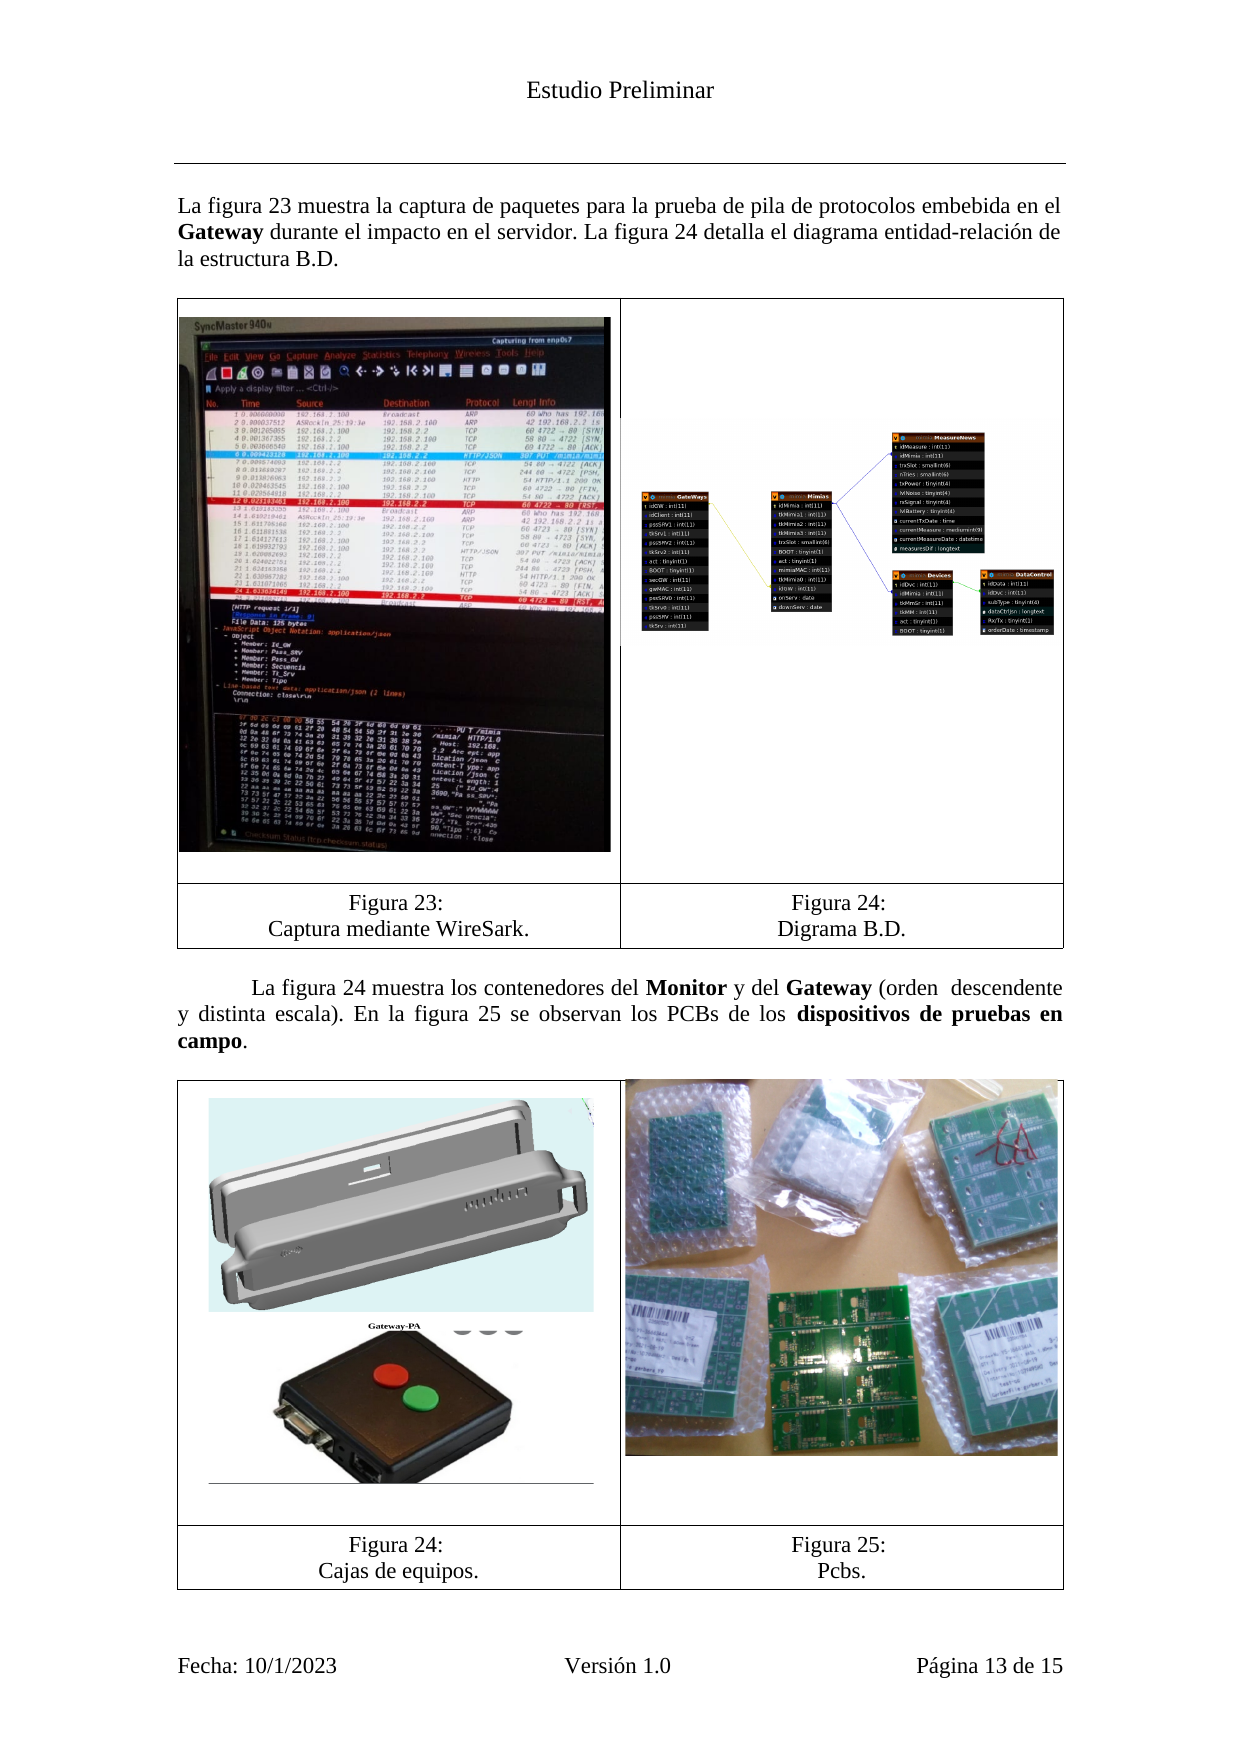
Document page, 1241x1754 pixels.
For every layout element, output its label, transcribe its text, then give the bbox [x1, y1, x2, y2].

text La figura 23 muestra la captura de paquetes para la prueba de pila de protocolos embebida en el Gateway durante el impacto en el servidor. La figura 24 detalla el diagrama entidad-relación de la estructura B.D. [177, 192, 1063, 271]
table_header [178, 299, 620, 883]
table_cell Figura 25: Pcbs. [621, 1526, 1063, 1589]
table_cell Figura 24: Digrama B.D. [621, 884, 1063, 948]
picture [625, 1079, 1058, 1456]
table_header [621, 299, 1063, 883]
table_header [178, 1081, 620, 1525]
text La figura 24 muestra los contenedores del Monitor y del Gateway (orden descendente y distinta escala). En la figura 25 se observan los PCBs de los dispositivos de pruebas en campo. [177, 974, 1063, 1053]
picture [642, 429, 1063, 647]
picture [179, 317, 611, 852]
table_cell Figura 23: Captura mediante WireSark. [178, 884, 620, 948]
picture [208, 1098, 594, 1484]
table_cell Figura 24: Cajas de equipos. [178, 1526, 620, 1589]
table_header [621, 1081, 1063, 1525]
